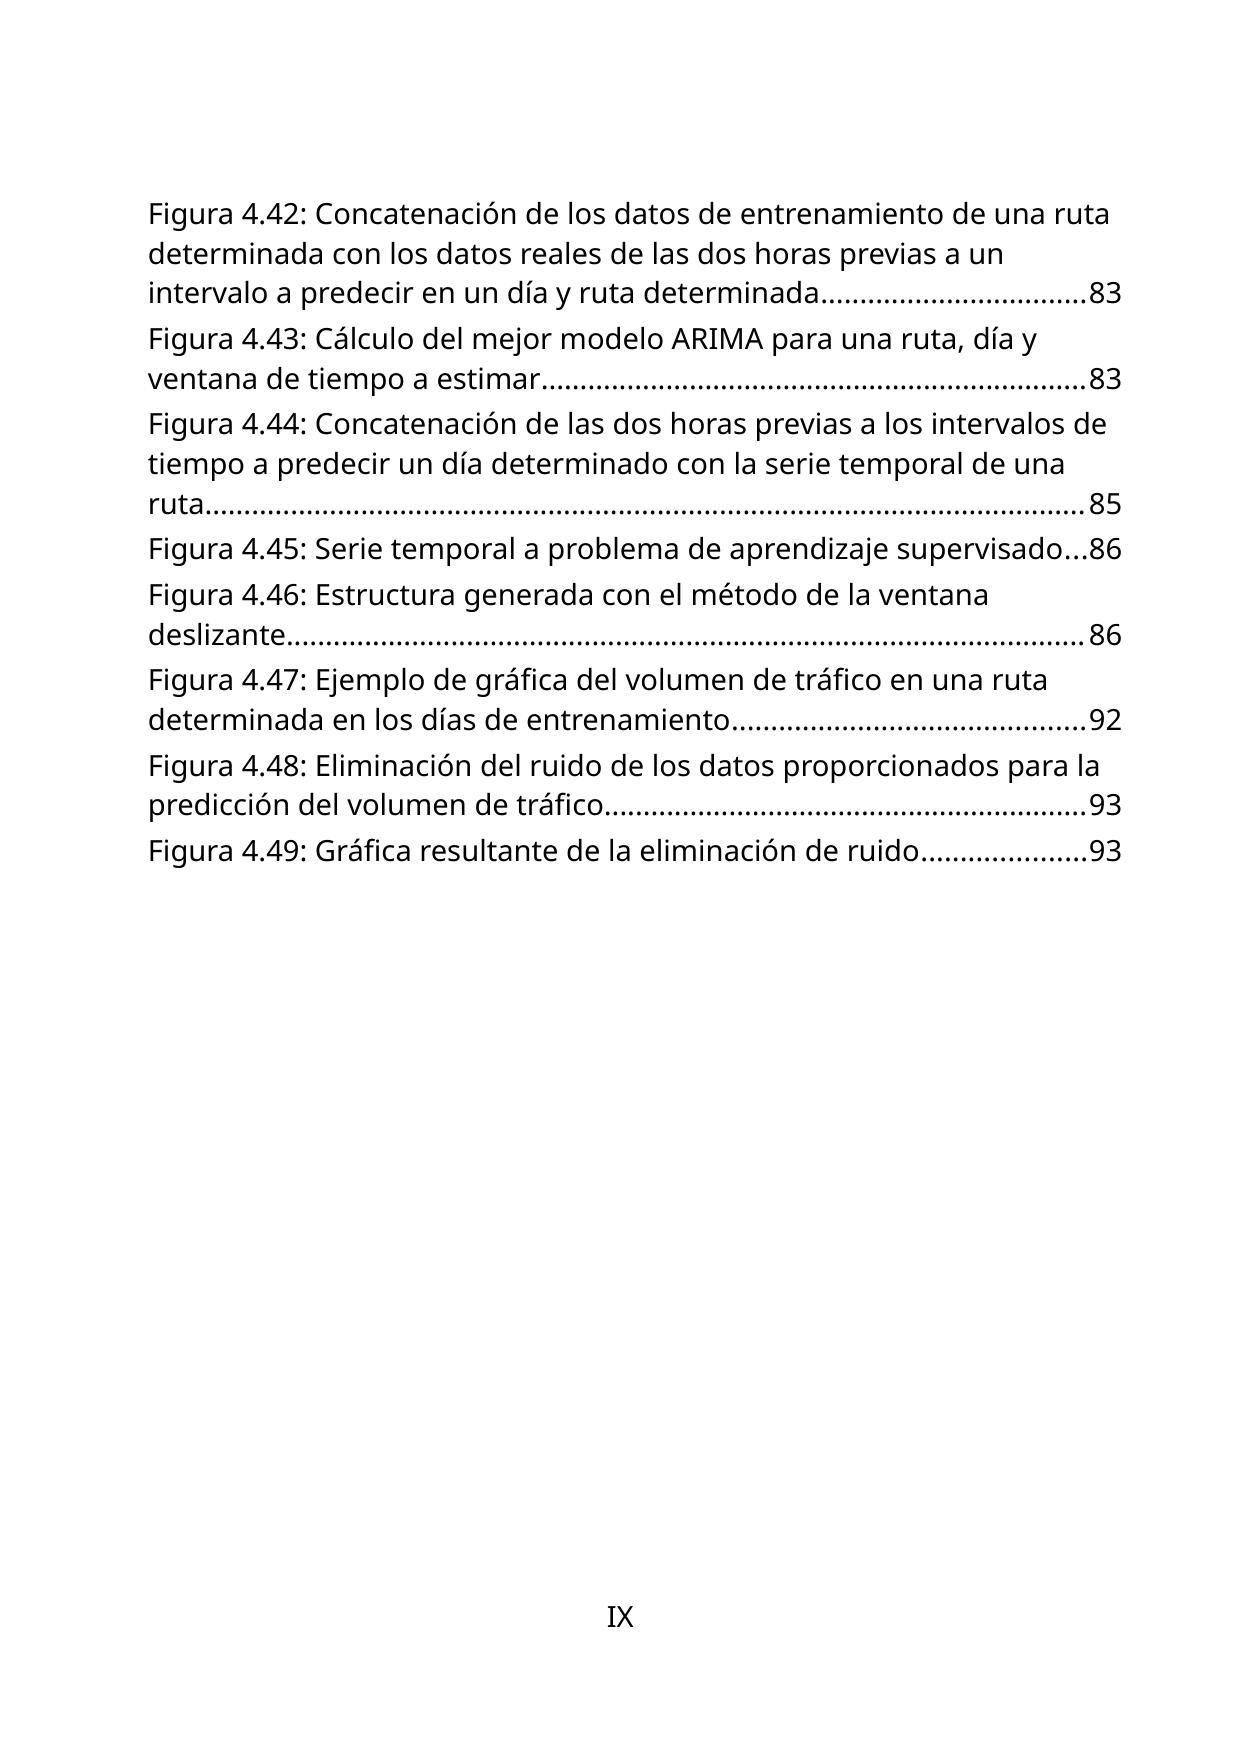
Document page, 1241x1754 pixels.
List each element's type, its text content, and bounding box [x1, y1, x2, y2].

text Figura 4.44: Concatenación de las dos horas previas a los intervalos de tiempo a predecir un día determinado con la serie temporal de una ruta 85 [148, 403, 1122, 523]
text Figura 4.49: Gráfica resultante de la eliminación de ruido 93 [148, 830, 1122, 870]
text Figura 4.42: Concatenación de los datos de entrenamiento de una ruta determinada con los datos reales de las dos horas previas a un intervalo a predecir en un día y ruta determinada 83 [148, 193, 1122, 312]
text Figura 4.46: Estructura generada con el método de la ventana deslizante 86 [148, 574, 1122, 653]
text Figura 4.47: Ejemplo de gráfica del volumen de tráfico en una ruta determinada en los días de entrenamiento 92 [148, 659, 1122, 739]
text Figura 4.48: Eliminación del ruido de los datos proporcionados para la predicción del volumen de tráfico 93 [148, 745, 1122, 824]
text Figura 4.43: Cálculo del mejor modelo ARIMA para una ruta, día y ventana de tiempo a estimar 83 [148, 318, 1122, 398]
text Figura 4.45: Serie temporal a problema de aprendizaje supervisado 86 [148, 528, 1122, 568]
